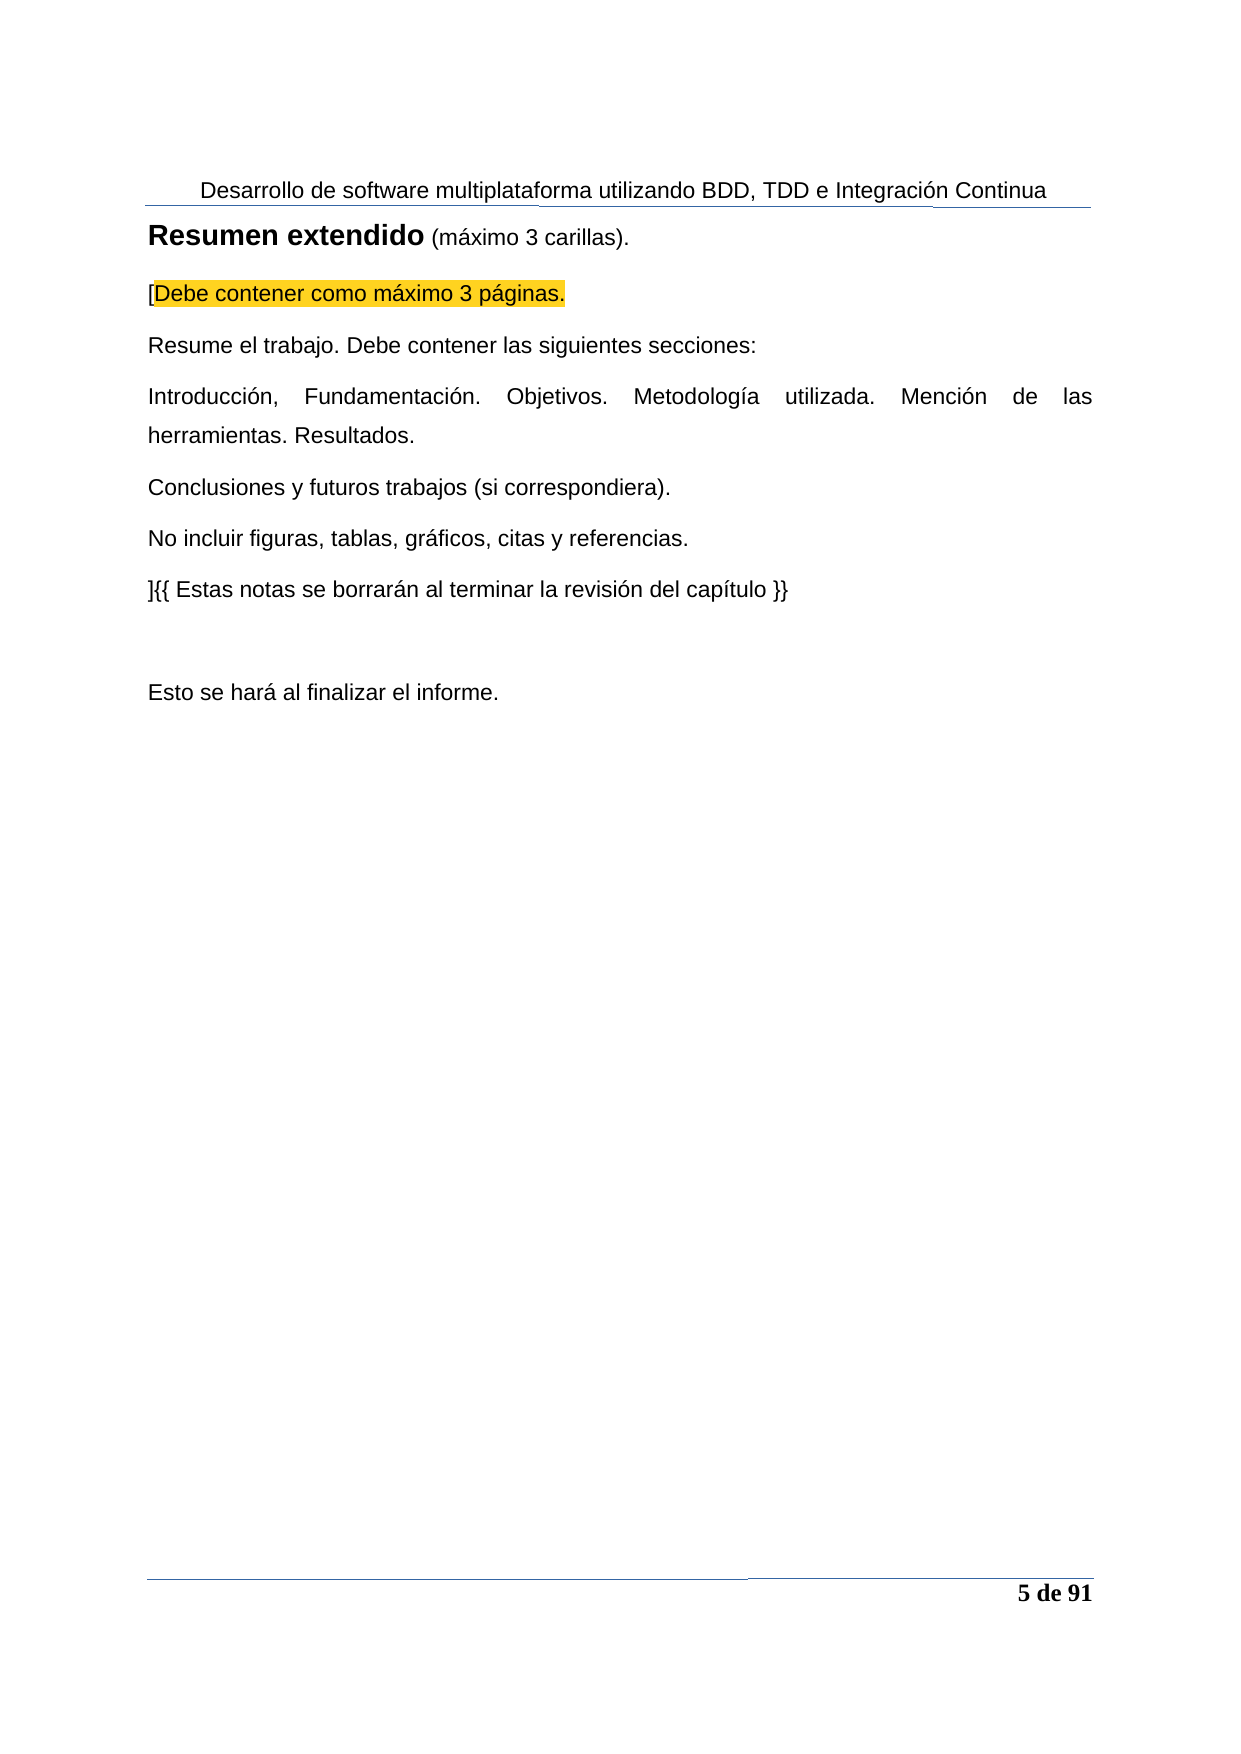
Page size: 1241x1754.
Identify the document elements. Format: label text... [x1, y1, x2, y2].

text Introducción, Fundamentación. Objetivos. Metodología utilizada. Mención de las herramientas. Resultados. [148, 383, 1093, 449]
text ]{{ Estas notas se borrarán al terminar la revisión del capítulo }} [148, 576, 1093, 602]
text [Debe contener como máximo 3 páginas. [148, 280, 1093, 307]
text Resume el trabajo. Debe contener las siguientes secciones: [148, 332, 1093, 358]
text Conclusiones y futuros trabajos (si correspondiera). [148, 474, 1093, 500]
text Esto se hará al finalizar el informe. [148, 679, 1093, 705]
text No incluir figuras, tablas, gráficos, citas y referencias. [148, 525, 1093, 551]
text Resumen extendido (máximo 3 carillas). [148, 218, 1093, 252]
